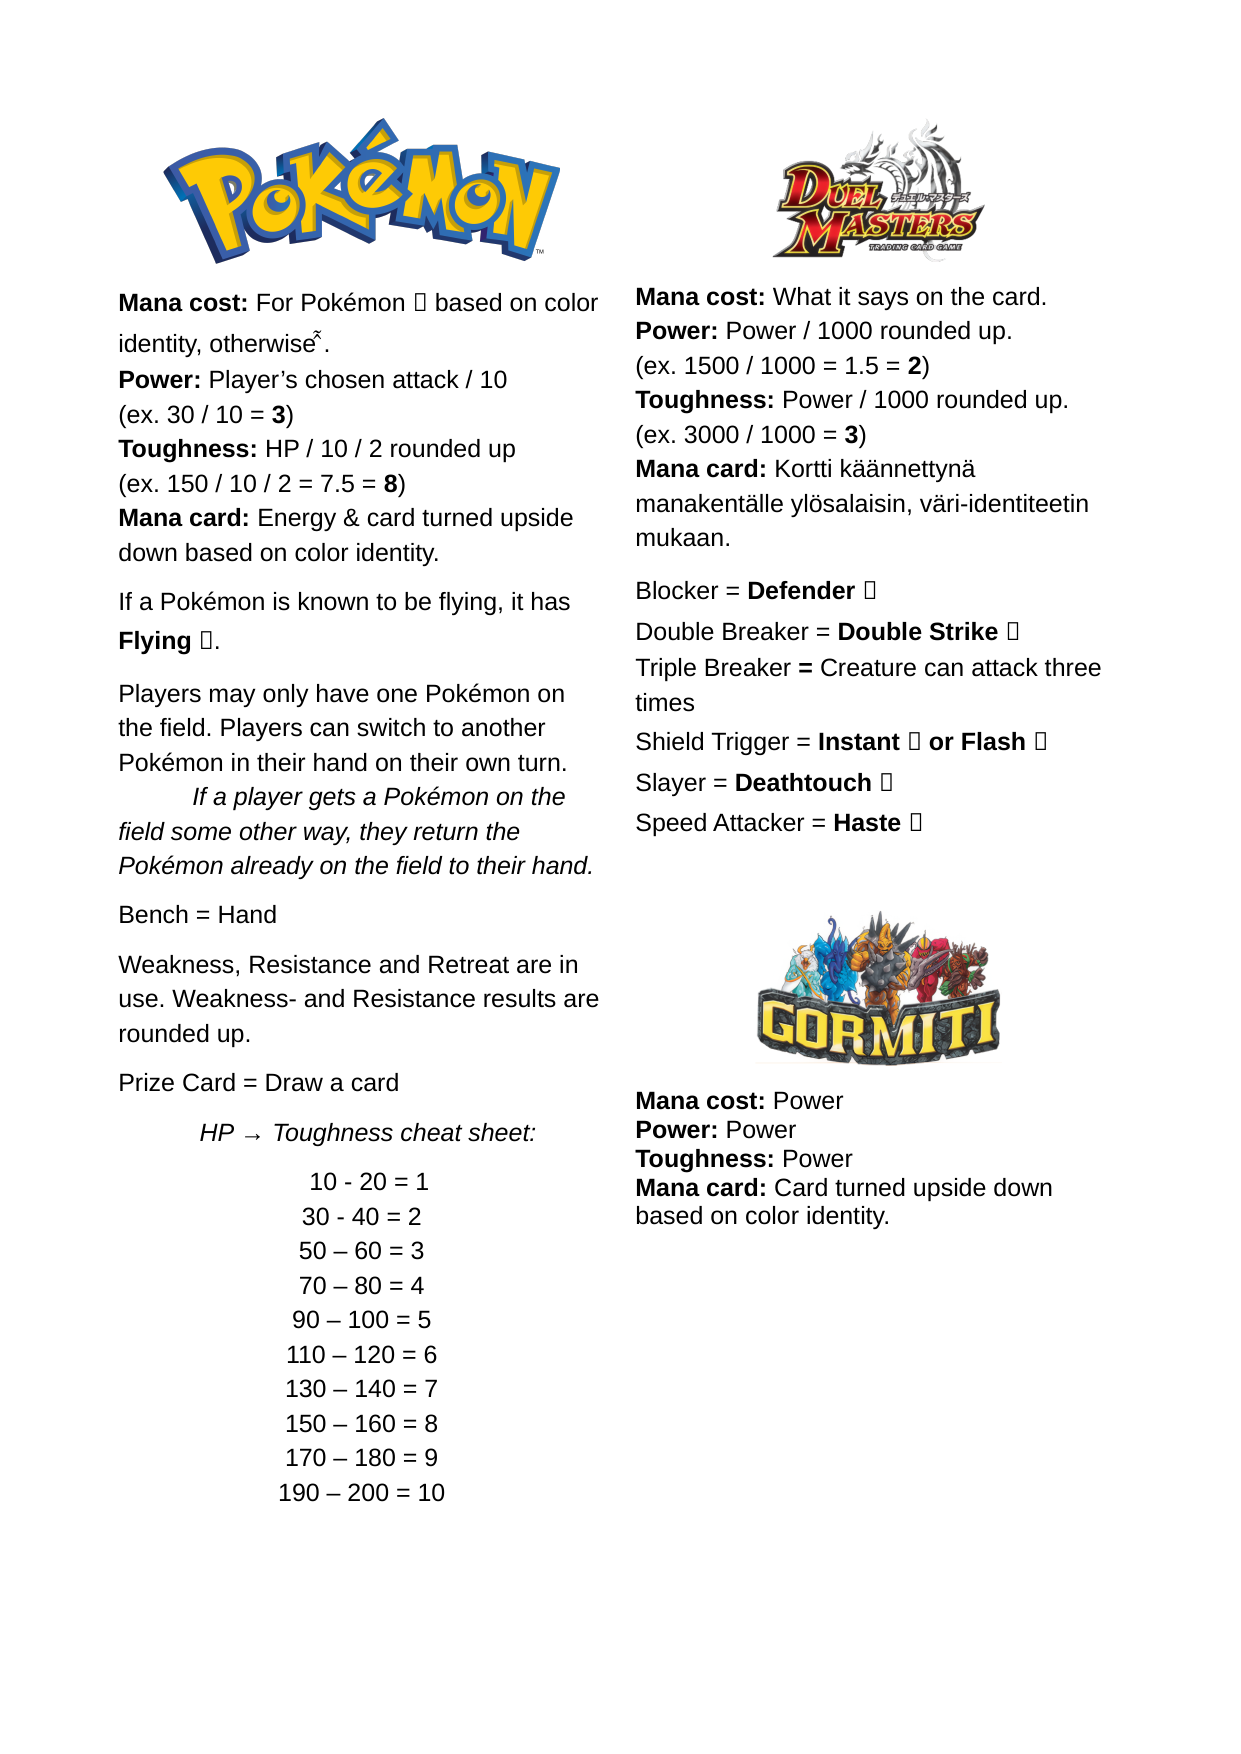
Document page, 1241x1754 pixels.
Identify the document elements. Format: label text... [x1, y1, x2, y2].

text Mana cost: What it says on the card. Power: Power / 1000 rounded up. (ex. 1500 / 1000 = 1.5 = 2) Toughness: Power / 1000 rounded up. (ex. 3000 / 1000 = 3) Mana card: Kortti käännettynä manakentälle ylösalaisin, väri-identiteetin mukaan. [635, 282, 1122, 552]
picture [772, 118, 985, 262]
picture [163, 118, 560, 264]
text Mana cost: For Pokémon  based on color identity, otherwise . Power: Player’s chosen attack / 10 (ex. 30 / 10 = 3) Toughness: HP / 10 / 2 rounded up (ex. 150 / 10 / 2 = 7.5 = 8) Mana card: Energy & card turned upside down based on color identity. [118, 285, 605, 567]
text Weakness, Resistance and Retreat are in use. Weakness- and Resistance results are rounded up. [118, 950, 605, 1048]
text Players may only have one Pokémon on the field. Players can switch to another Pokémon in their hand on their own turn. If a player gets a Pokémon on the field some other way, they return the Pokémon already on the field to their hand. [118, 679, 605, 880]
text If a Pokémon is known to be flying, it has Flying . [118, 587, 605, 657]
text 10 - 20 = 1 30 - 40 = 2 50 – 60 = 3 70 – 80 = 4 90 – 100 = 5 110 – 120 = 6 130 – 140 = 7 150 – 160 = 8 170 – 180 = 9 190 – 200 = 10 [118, 1167, 605, 1541]
text Prize Card = Draw a card [118, 1068, 605, 1097]
text Bench = Hand [118, 901, 605, 929]
picture [755, 910, 1002, 1066]
text Blocker = Defender  Double Breaker = Double Strike  Triple Breaker = Creature can attack three times Shield Trigger = Instant  or Flash  Slayer = Deathtouch  Speed Attacker = Haste  [635, 573, 1122, 839]
text Mana cost: Power Power: Power Toughness: Power Mana card: Card turned upside down based on color identity. [635, 1086, 1122, 1230]
text HP → Toughness cheat sheet: [118, 1118, 605, 1147]
